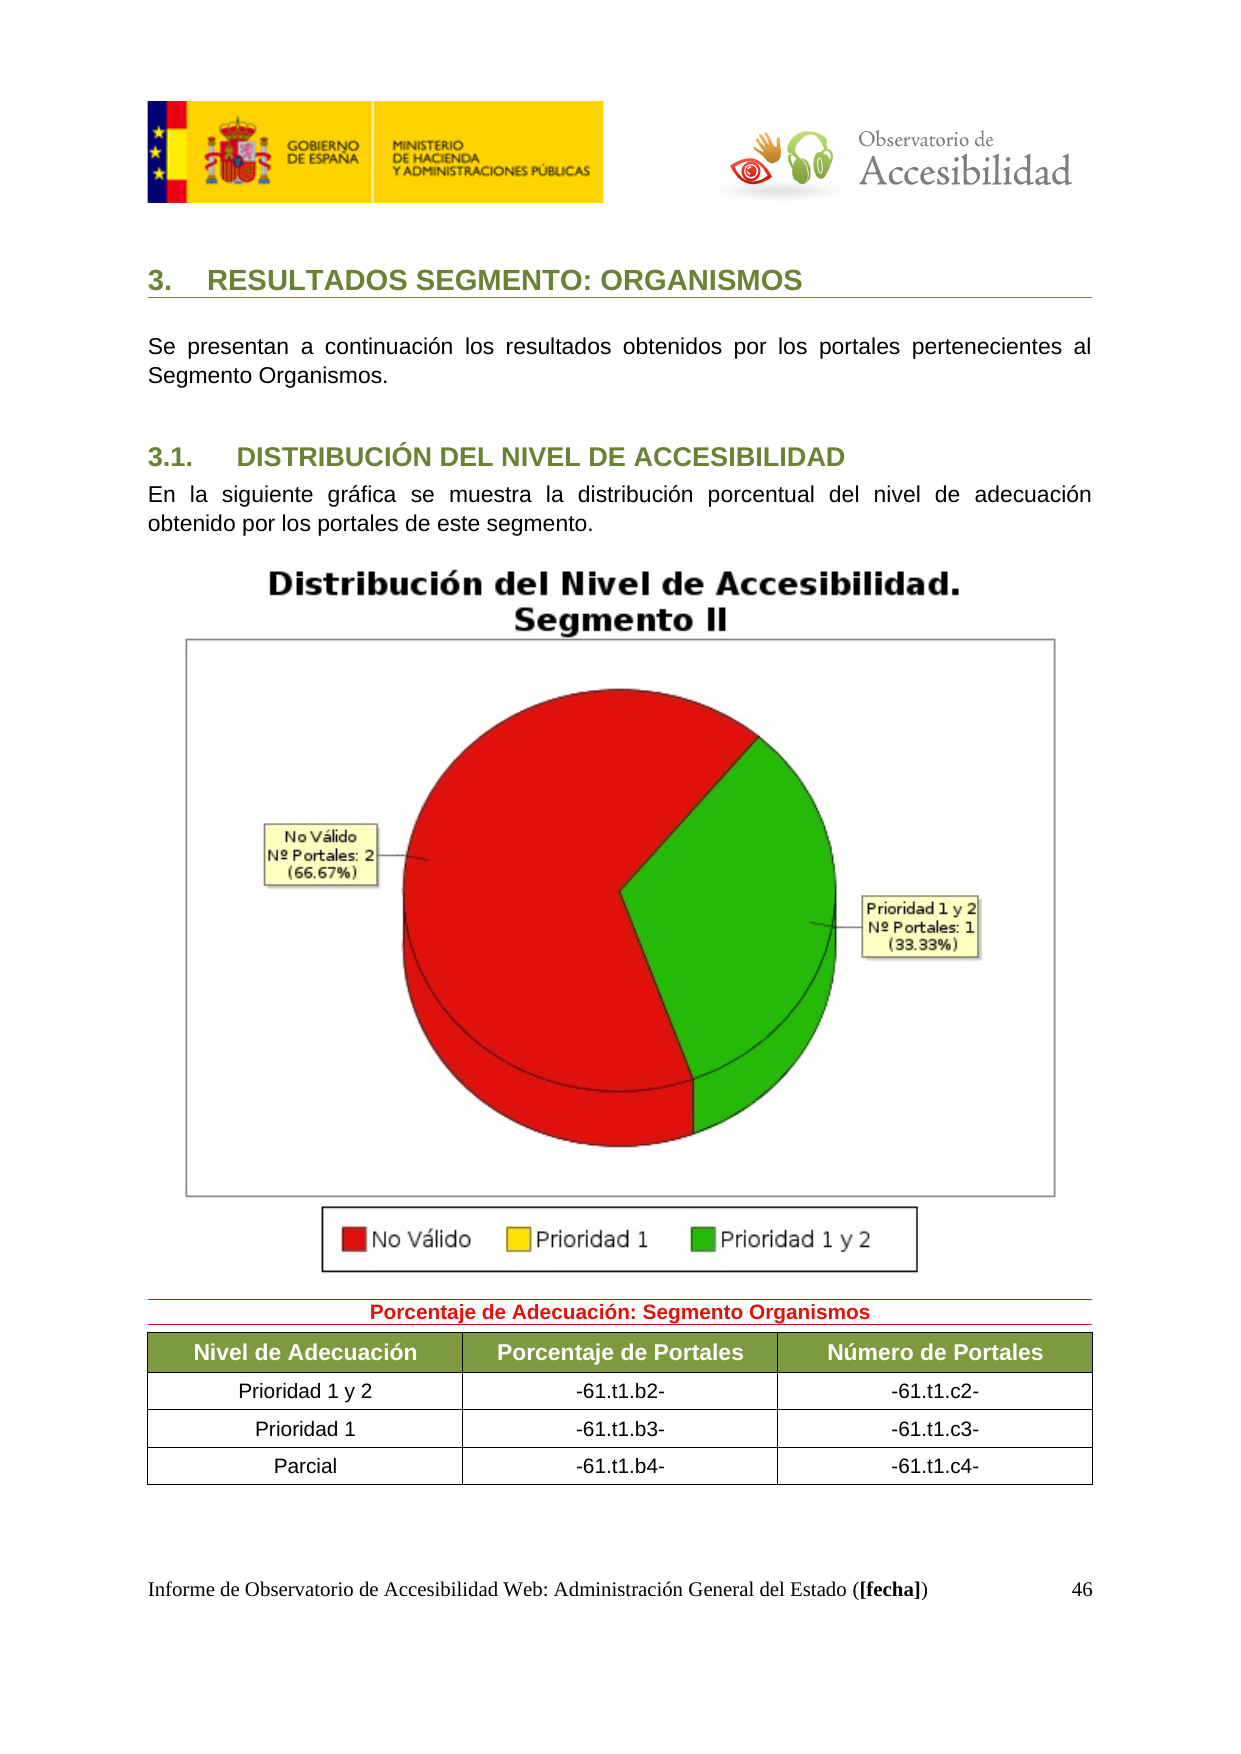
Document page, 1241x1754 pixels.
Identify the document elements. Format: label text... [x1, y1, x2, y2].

table_cell -61.t1.c2- [778, 1373, 1092, 1409]
picture [147, 101, 604, 203]
list Distribución del nivel de accesibilidad [148, 441, 1092, 472]
table_cell Prioridad 1 y 2 [148, 1373, 462, 1409]
text En la siguiente gráfica se muestra la distribución porcentual del nivel de adecuación obtenido por los portales de este segmento. [148, 481, 1092, 537]
table_cell Parcial [148, 1448, 462, 1484]
picture [710, 122, 1086, 205]
picture [178, 564, 1062, 1274]
table_cell -61.t1.b4- [463, 1448, 777, 1484]
table_header Nivel de Adecuación [148, 1333, 462, 1372]
text Se presentan a continuación los resultados obtenidos por los portales pertenecientes al Segmento Organismos. [148, 333, 1092, 388]
table_cell -61.t1.b3- [463, 1410, 777, 1447]
list Resultados Segmento: Organismos [148, 263, 1092, 297]
table_cell -61.t1.c4- [778, 1448, 1092, 1484]
table_cell -61.t1.b2- [463, 1373, 777, 1409]
table_header Porcentaje de Portales [463, 1333, 777, 1372]
table_header Número de Portales [778, 1333, 1092, 1372]
text Porcentaje de Adecuación: Segmento Organismos [148, 1300, 1092, 1324]
table_cell -61.t1.c3- [778, 1410, 1092, 1447]
table_cell Prioridad 1 [148, 1410, 462, 1447]
